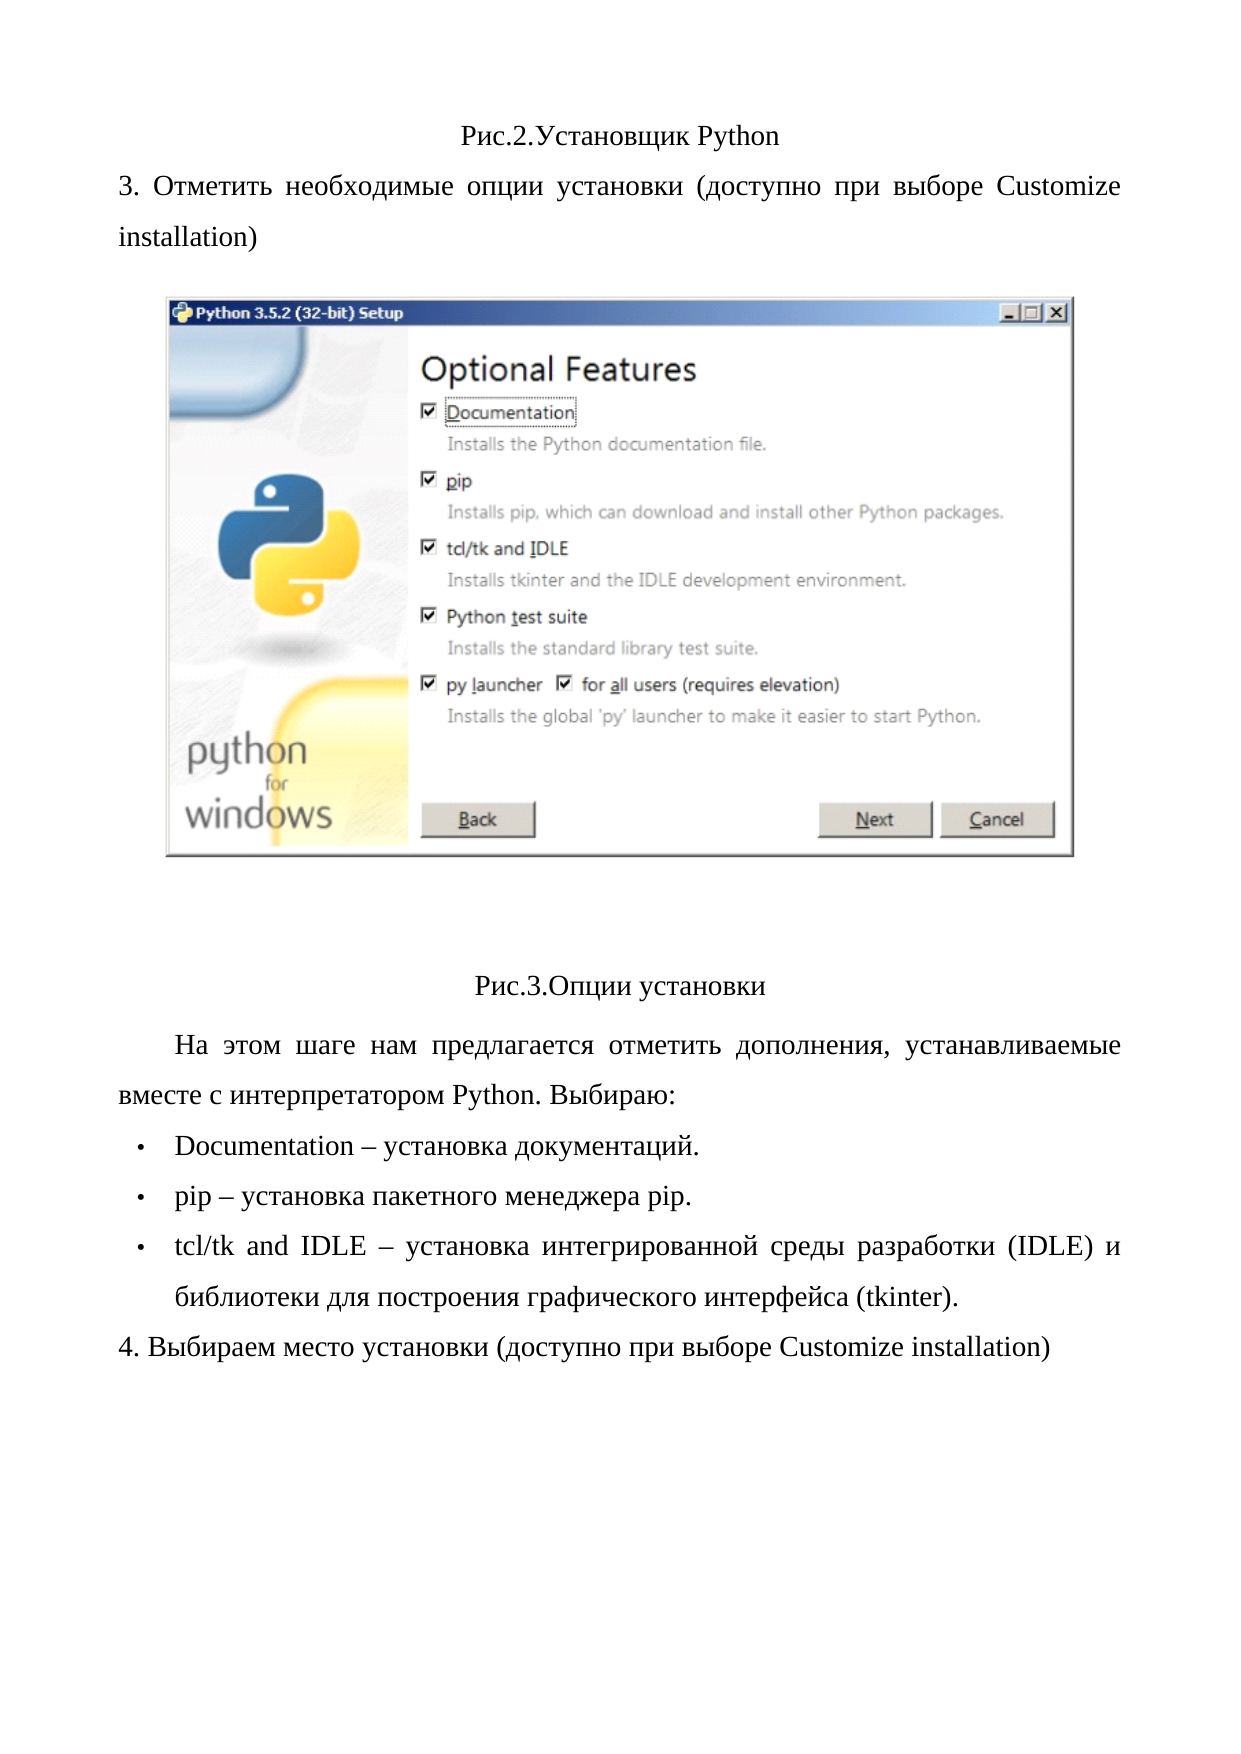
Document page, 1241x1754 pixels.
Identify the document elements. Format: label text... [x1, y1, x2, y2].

text 3. Отметить необходимые опции установки (доступно при выборе Customize installation) [118, 168, 1122, 252]
text Рис.2.Установщик Python [118, 118, 1122, 152]
text 4. Выбираем место установки (доступно при выборе Customize installation) [118, 1329, 1122, 1362]
text На этом шаге нам предлагается отметить дополнения, устанавливаемые вместе с интерпретатором Python. Выбираю: [118, 1027, 1122, 1111]
list Documentation – установка документаций. [137, 1128, 1122, 1161]
list tcl/tk and IDLE – установка интегрированной среды разработки (IDLE) и библиотеки для построения графического интерфейса (tkinter). [137, 1228, 1122, 1312]
text Рис.3.Опции установки [118, 968, 1122, 1002]
list pip – установка пакетного менеджера pip. [137, 1178, 1122, 1212]
